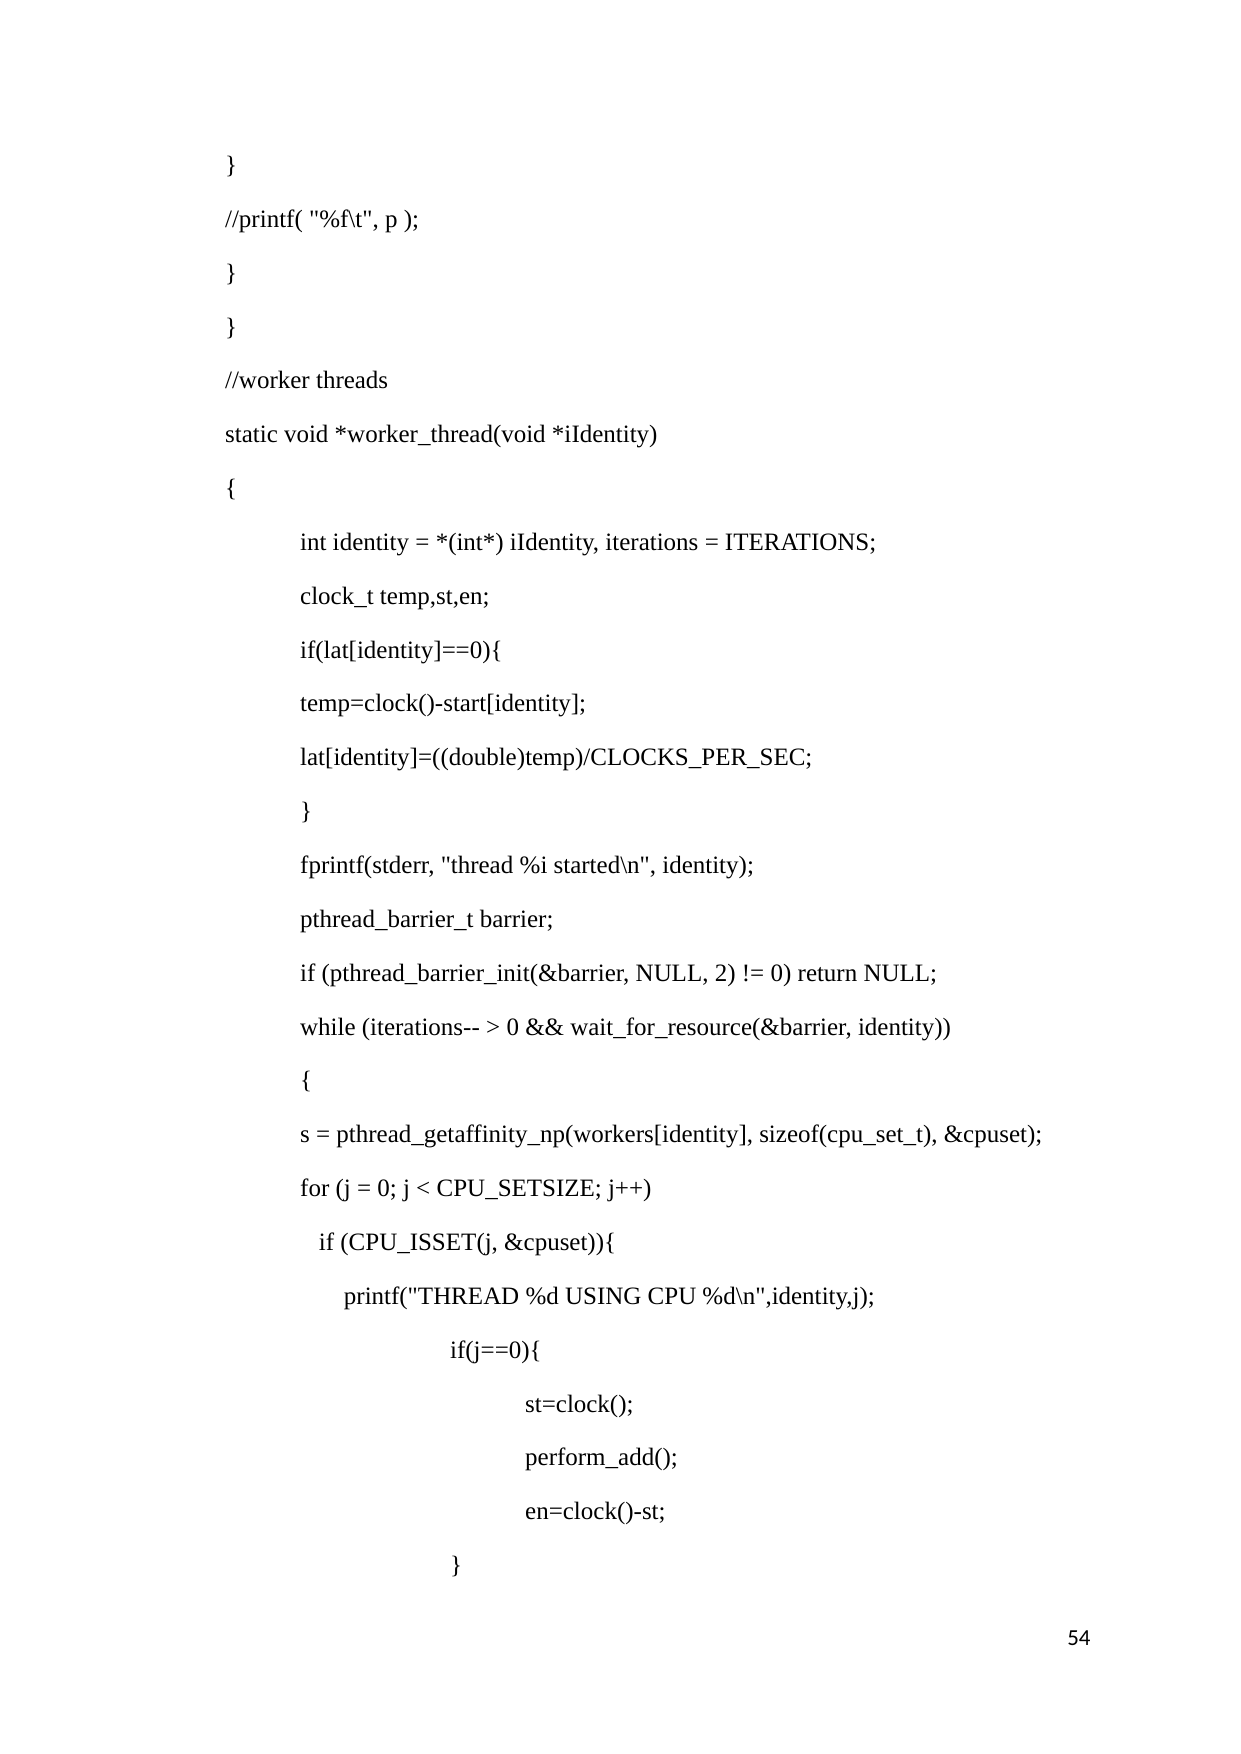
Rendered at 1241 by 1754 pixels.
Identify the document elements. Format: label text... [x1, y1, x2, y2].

text printf("THREAD %d USING CPU %d\n",identity,j); [225, 1281, 1090, 1310]
text { [225, 1066, 1090, 1094]
text perform_add(); [225, 1442, 1090, 1471]
text temp=clock()-start[identity]; [225, 688, 1090, 717]
text en=clock()-st; [225, 1496, 1090, 1525]
text static void *worker_thread(void *iIdentity) [225, 419, 1090, 448]
text } [225, 796, 1090, 825]
text } [225, 312, 1090, 340]
text } [225, 1550, 1090, 1579]
text st=clock(); [225, 1389, 1090, 1417]
text if (pthread_barrier_init(&barrier, NULL, 2) != 0) return NULL; [225, 958, 1090, 987]
text pthread_barrier_t barrier; [225, 904, 1090, 933]
text } [225, 150, 1090, 179]
text } [225, 258, 1090, 286]
text int identity = *(int*) iIdentity, iterations = ITERATIONS; [225, 527, 1090, 556]
text if (CPU_ISSET(j, &cpuset)){ [225, 1227, 1090, 1256]
text s = pthread_getaffinity_np(workers[identity], sizeof(cpu_set_t), &cpuset); [225, 1119, 1090, 1148]
text //printf( "%f\t", p ); [225, 204, 1090, 233]
text //worker threads [225, 365, 1090, 394]
text clock_t temp,st,en; [225, 581, 1090, 609]
text while (iterations-- > 0 && wait_for_resource(&barrier, identity)) [225, 1012, 1090, 1040]
text for (j = 0; j < CPU_SETSIZE; j++) [225, 1173, 1090, 1202]
text if(lat[identity]==0){ [225, 635, 1090, 663]
text lat[identity]=((double)temp)/CLOCKS_PER_SEC; [225, 742, 1090, 771]
text fprintf(stderr, "thread %i started\n", identity); [225, 850, 1090, 879]
text if(j==0){ [225, 1335, 1090, 1363]
text { [225, 473, 1090, 502]
